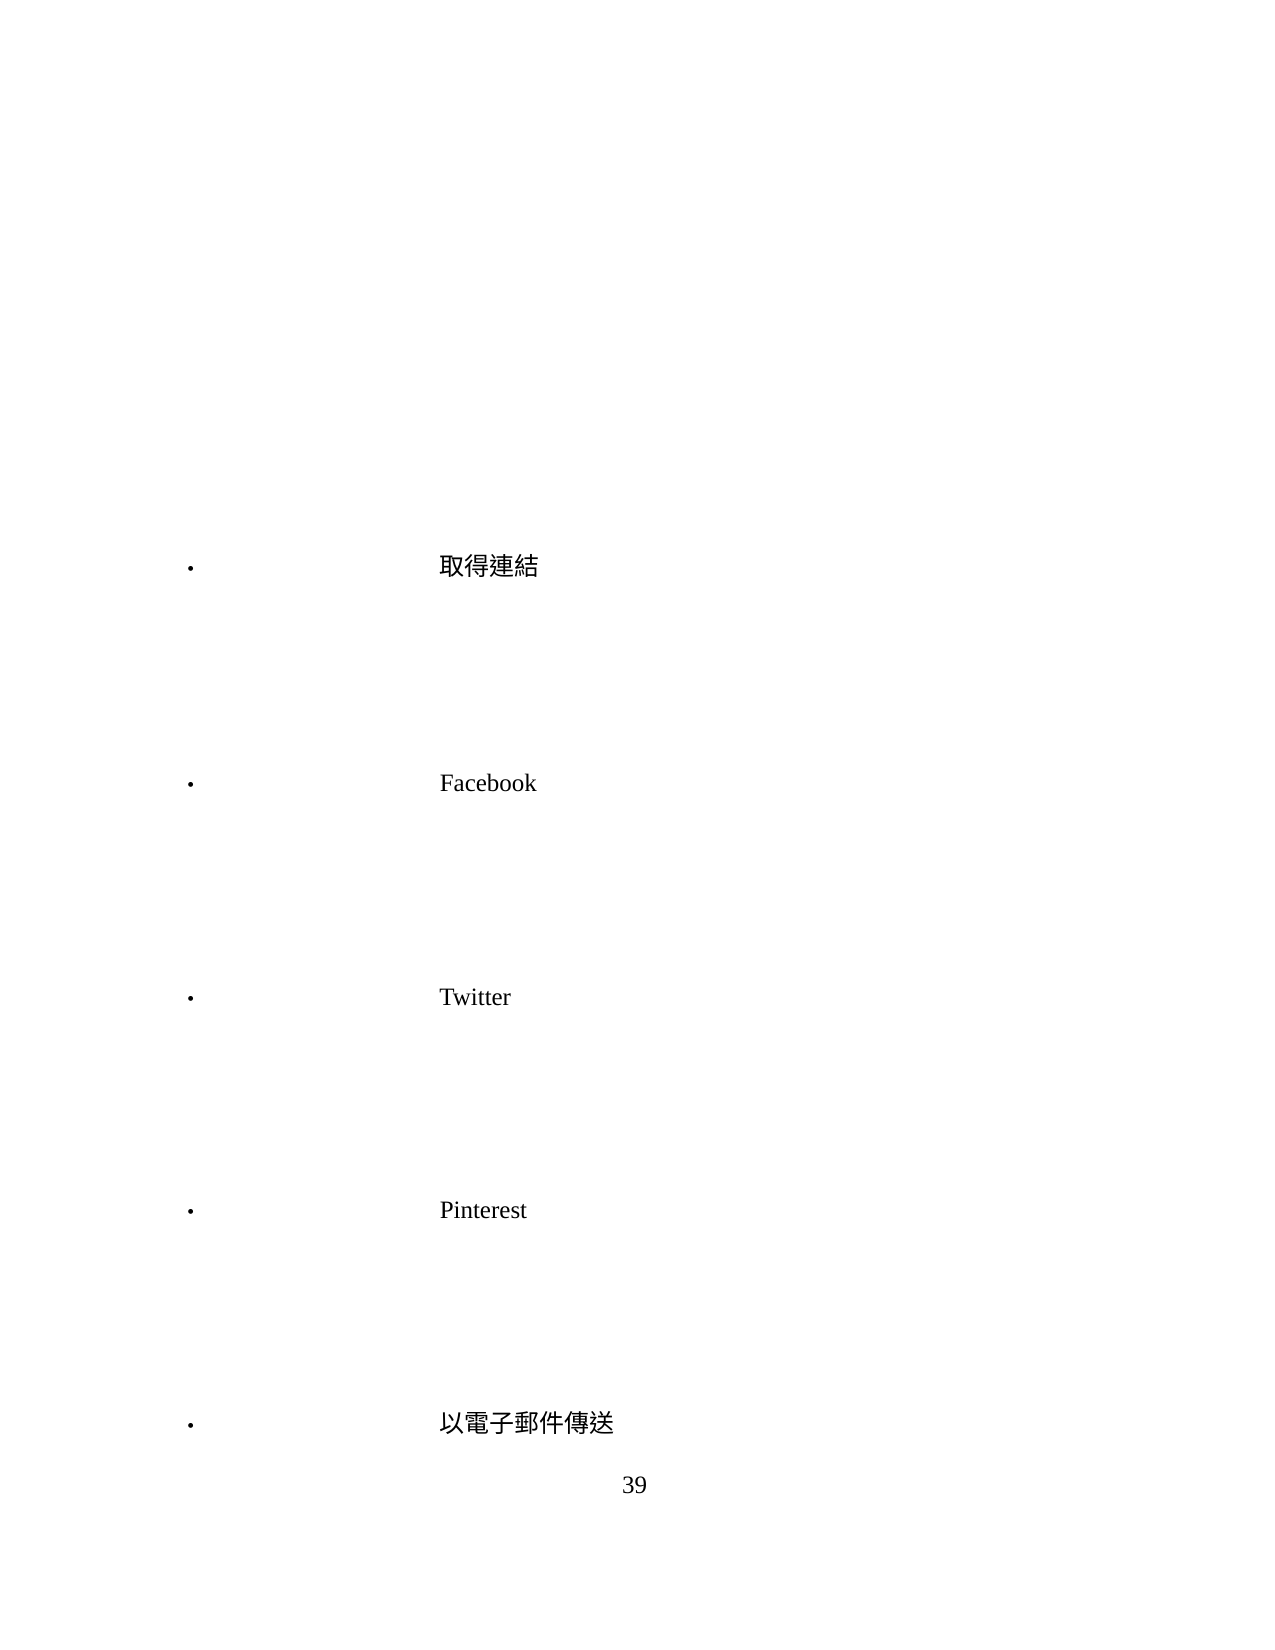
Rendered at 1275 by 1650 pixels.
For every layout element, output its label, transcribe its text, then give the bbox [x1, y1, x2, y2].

list Twitter [187, 797, 1125, 1010]
list Pinterest [187, 1010, 1125, 1224]
list 取得連結 [187, 367, 1125, 583]
list 以電子郵件傳送 [187, 1224, 1125, 1440]
list Facebook [187, 583, 1125, 797]
